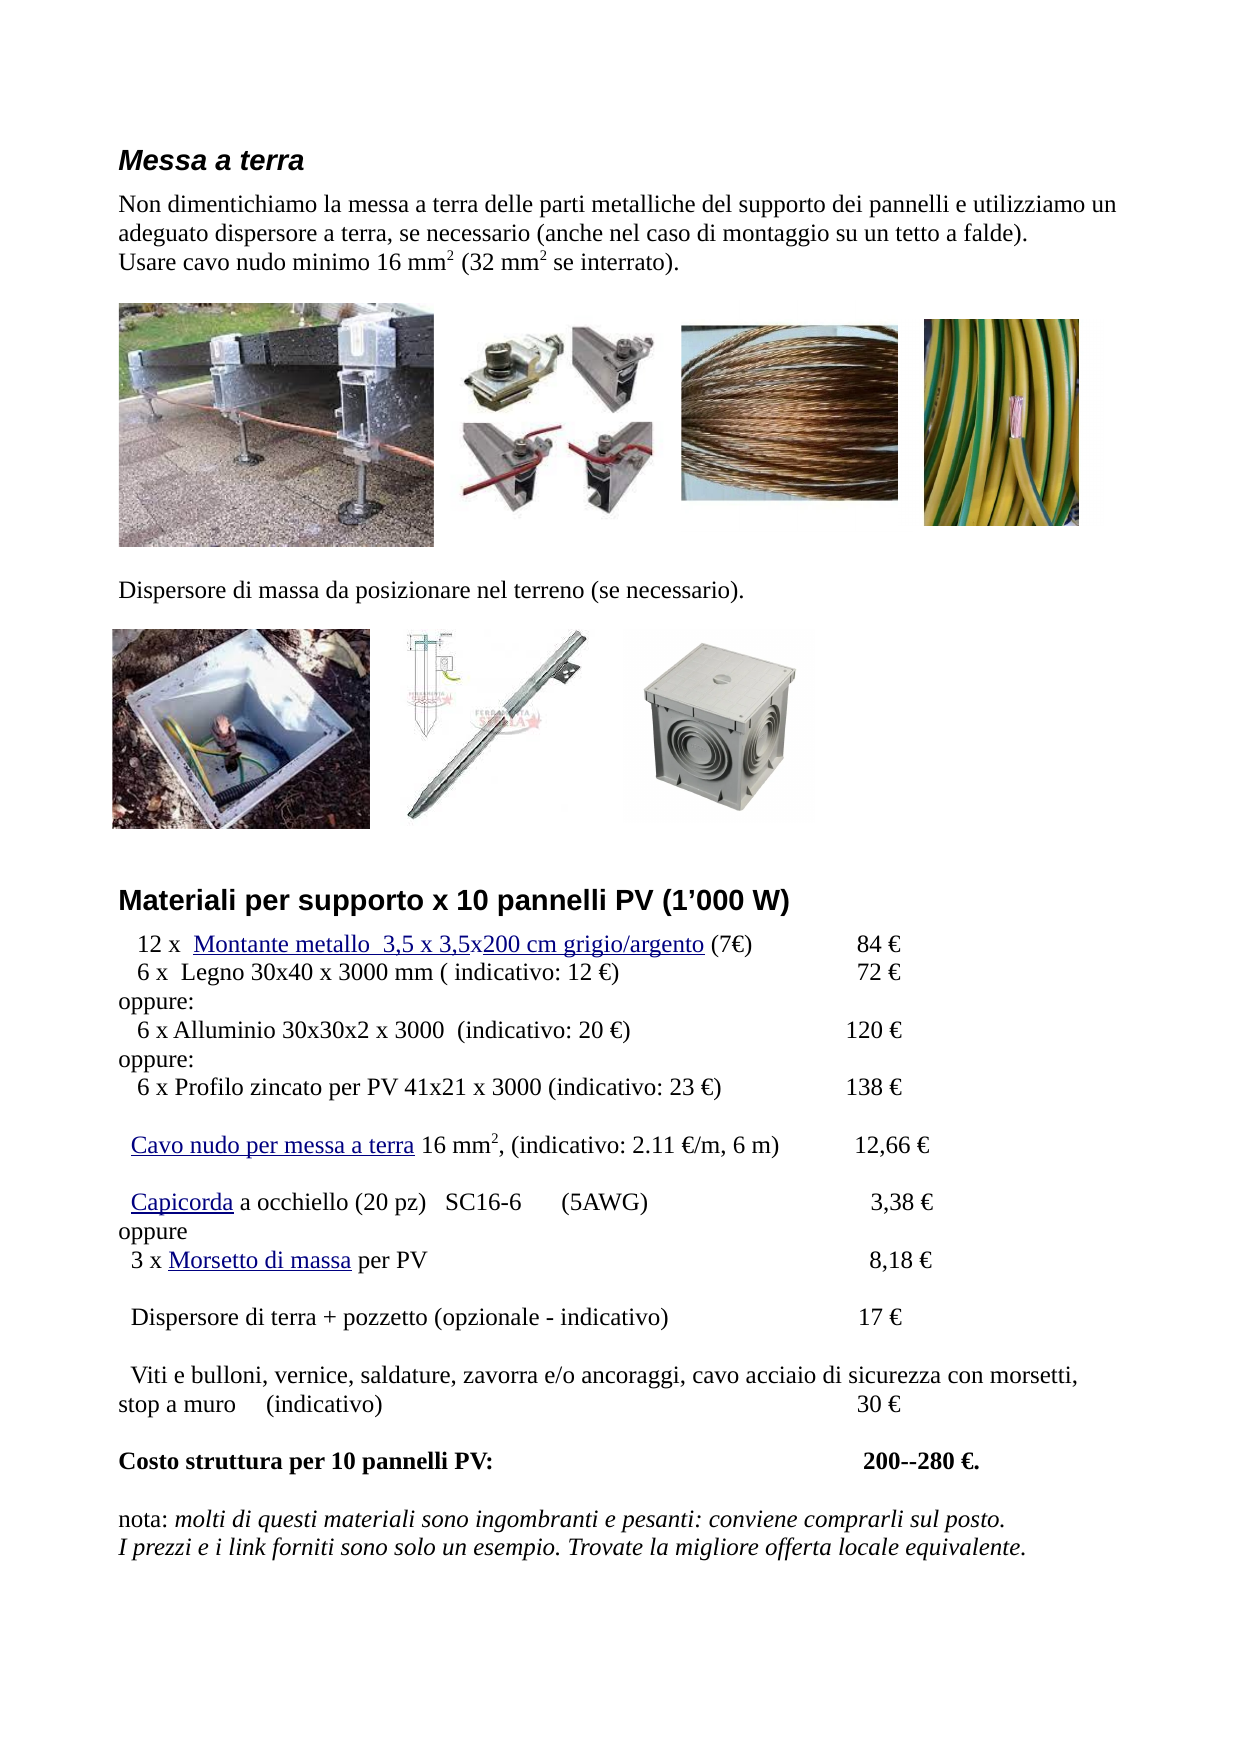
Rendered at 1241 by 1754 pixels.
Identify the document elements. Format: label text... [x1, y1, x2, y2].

text Viti e bulloni, vernice, saldature, zavorra e/o ancoraggi, cavo acciaio di sicurezza con morsetti, stop a muro (indicativo) 30 € [118, 1360, 1104, 1417]
text Costo struttura per 10 pannelli PV: 200--280 €. [118, 1446, 1122, 1475]
text Non dimentichiamo la messa a terra delle parti metalliche del supporto dei pannelli e utilizziamo un adeguato dispersore a terra, se necessario (anche nel caso di montaggio su un tetto a falde). [118, 189, 1122, 247]
text Dispersore di massa da posizionare nel terreno (se necessario). [118, 575, 1122, 604]
text Capicorda a occhiello (20 pz) SC16-6 (5AWG) 3,38 € [118, 1187, 1122, 1216]
text 6 x Alluminio 30x30x2 x 3000 (indicativo: 20 €) 120 € oppure: [118, 1015, 1104, 1072]
text Usare cavo nudo minimo 16 mm2 (32 mm2 se interrato). [118, 247, 1122, 275]
text oppure [118, 1216, 1104, 1245]
subtitle Messa a terra [118, 143, 1122, 177]
text nota: molti di questi materiali sono ingombranti e pesanti: conviene comprarli sul posto. [118, 1504, 1122, 1532]
picture [400, 629, 596, 826]
subtitle Materiali per supporto x 10 pannelli PV (1’000 W) [118, 883, 1122, 916]
picture [118, 298, 1104, 547]
picture [622, 629, 816, 823]
text Cavo nudo per messa a terra 16 mm2, (indicativo: 2.11 €/m, 6 m) 12,66 € [118, 1130, 1104, 1159]
text 3 x Morsetto di massa per PV 8,18 € [118, 1245, 1104, 1274]
text 6 x Legno 30x40 x 3000 mm ( indicativo: 12 €) 72 € oppure: [118, 957, 1104, 1015]
text 12 x Montante metallo 3,5 x 3,5x200 cm grigio/argento (7€) 84 € [118, 929, 1104, 957]
text Dispersore di terra + pozzetto (opzionale - indicativo) 17 € [118, 1302, 1104, 1331]
text I prezzi e i link forniti sono solo un esempio. Trovate la migliore offerta locale equivalente. [118, 1532, 1122, 1561]
text 6 x Profilo zincato per PV 41x21 x 3000 (indicativo: 23 €) 138 € [118, 1072, 1104, 1101]
picture [112, 629, 370, 829]
